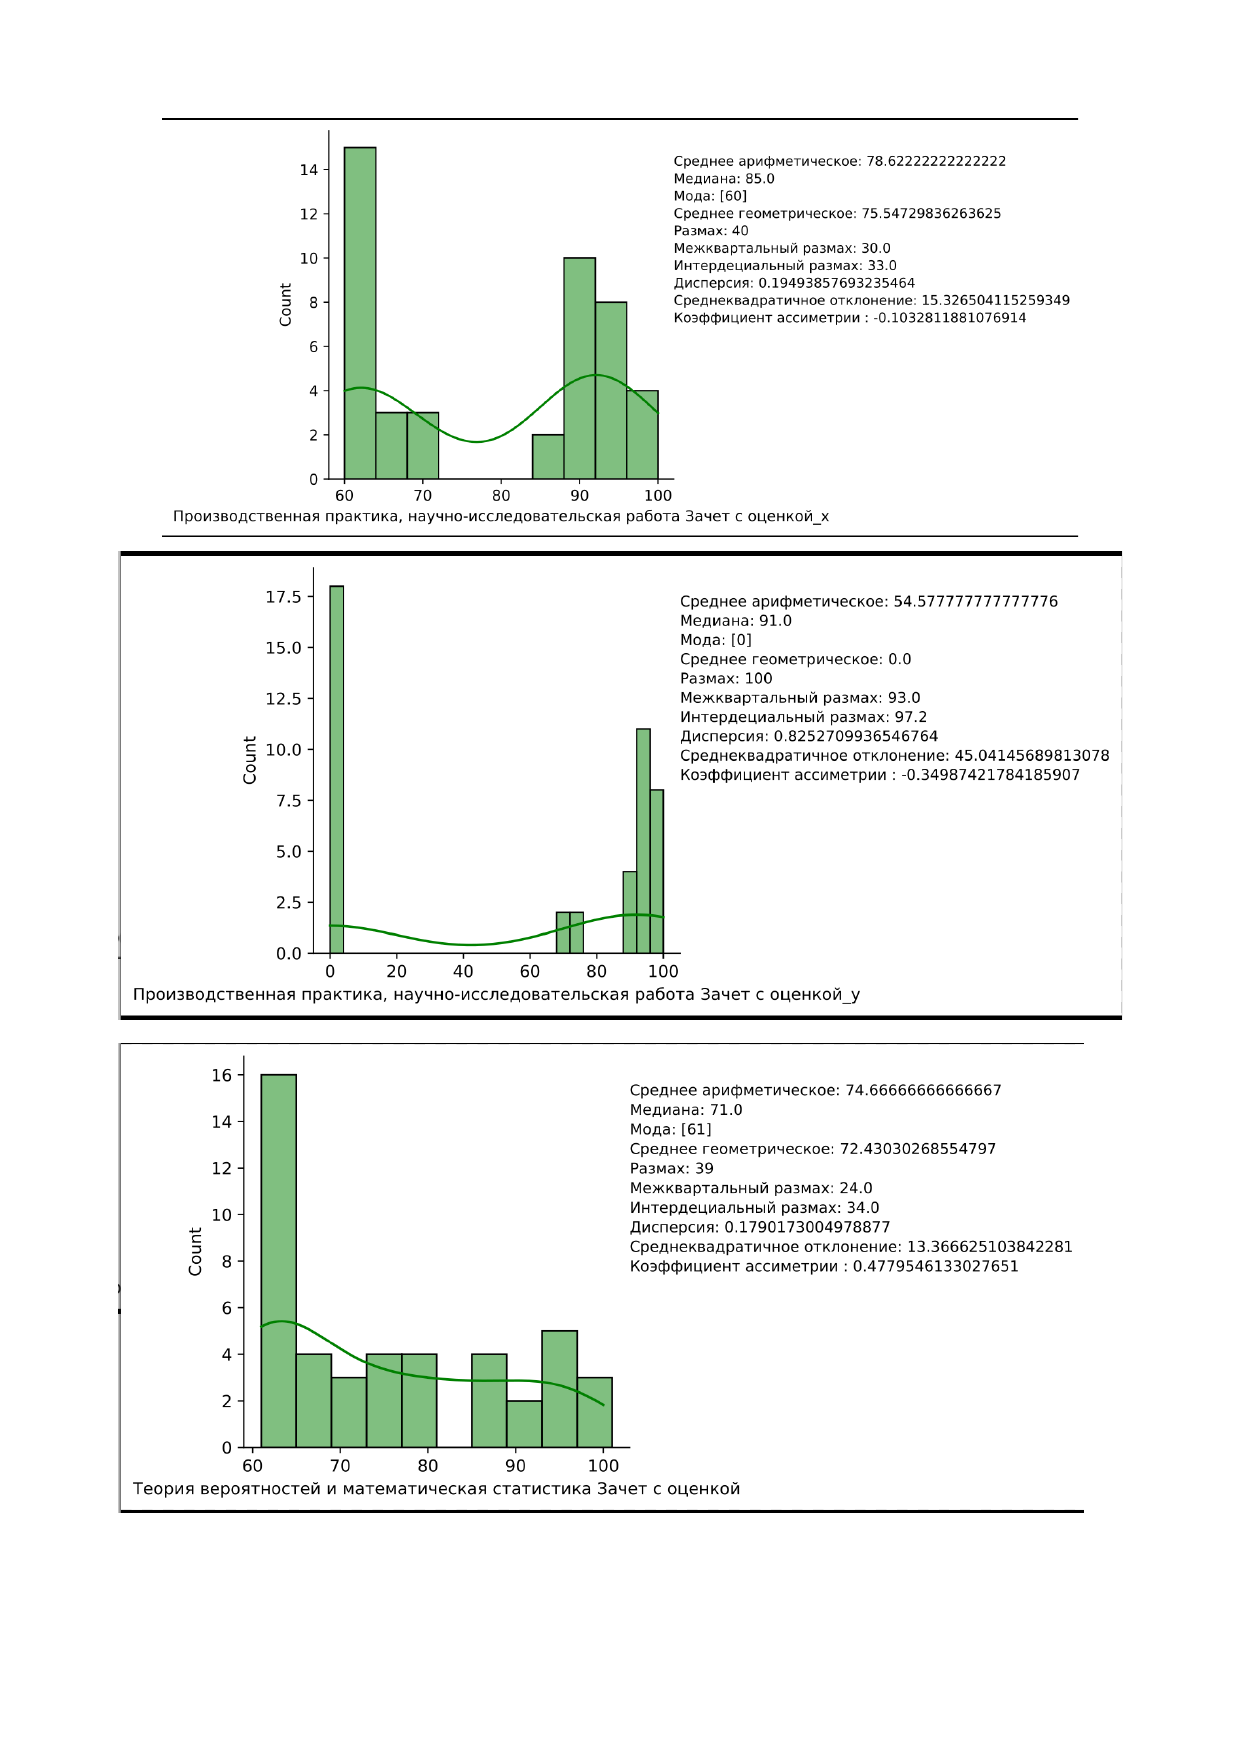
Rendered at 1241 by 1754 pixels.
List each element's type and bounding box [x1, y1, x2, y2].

picture [118, 551, 1123, 1020]
picture [118, 1043, 1084, 1513]
picture [162, 118, 1079, 537]
